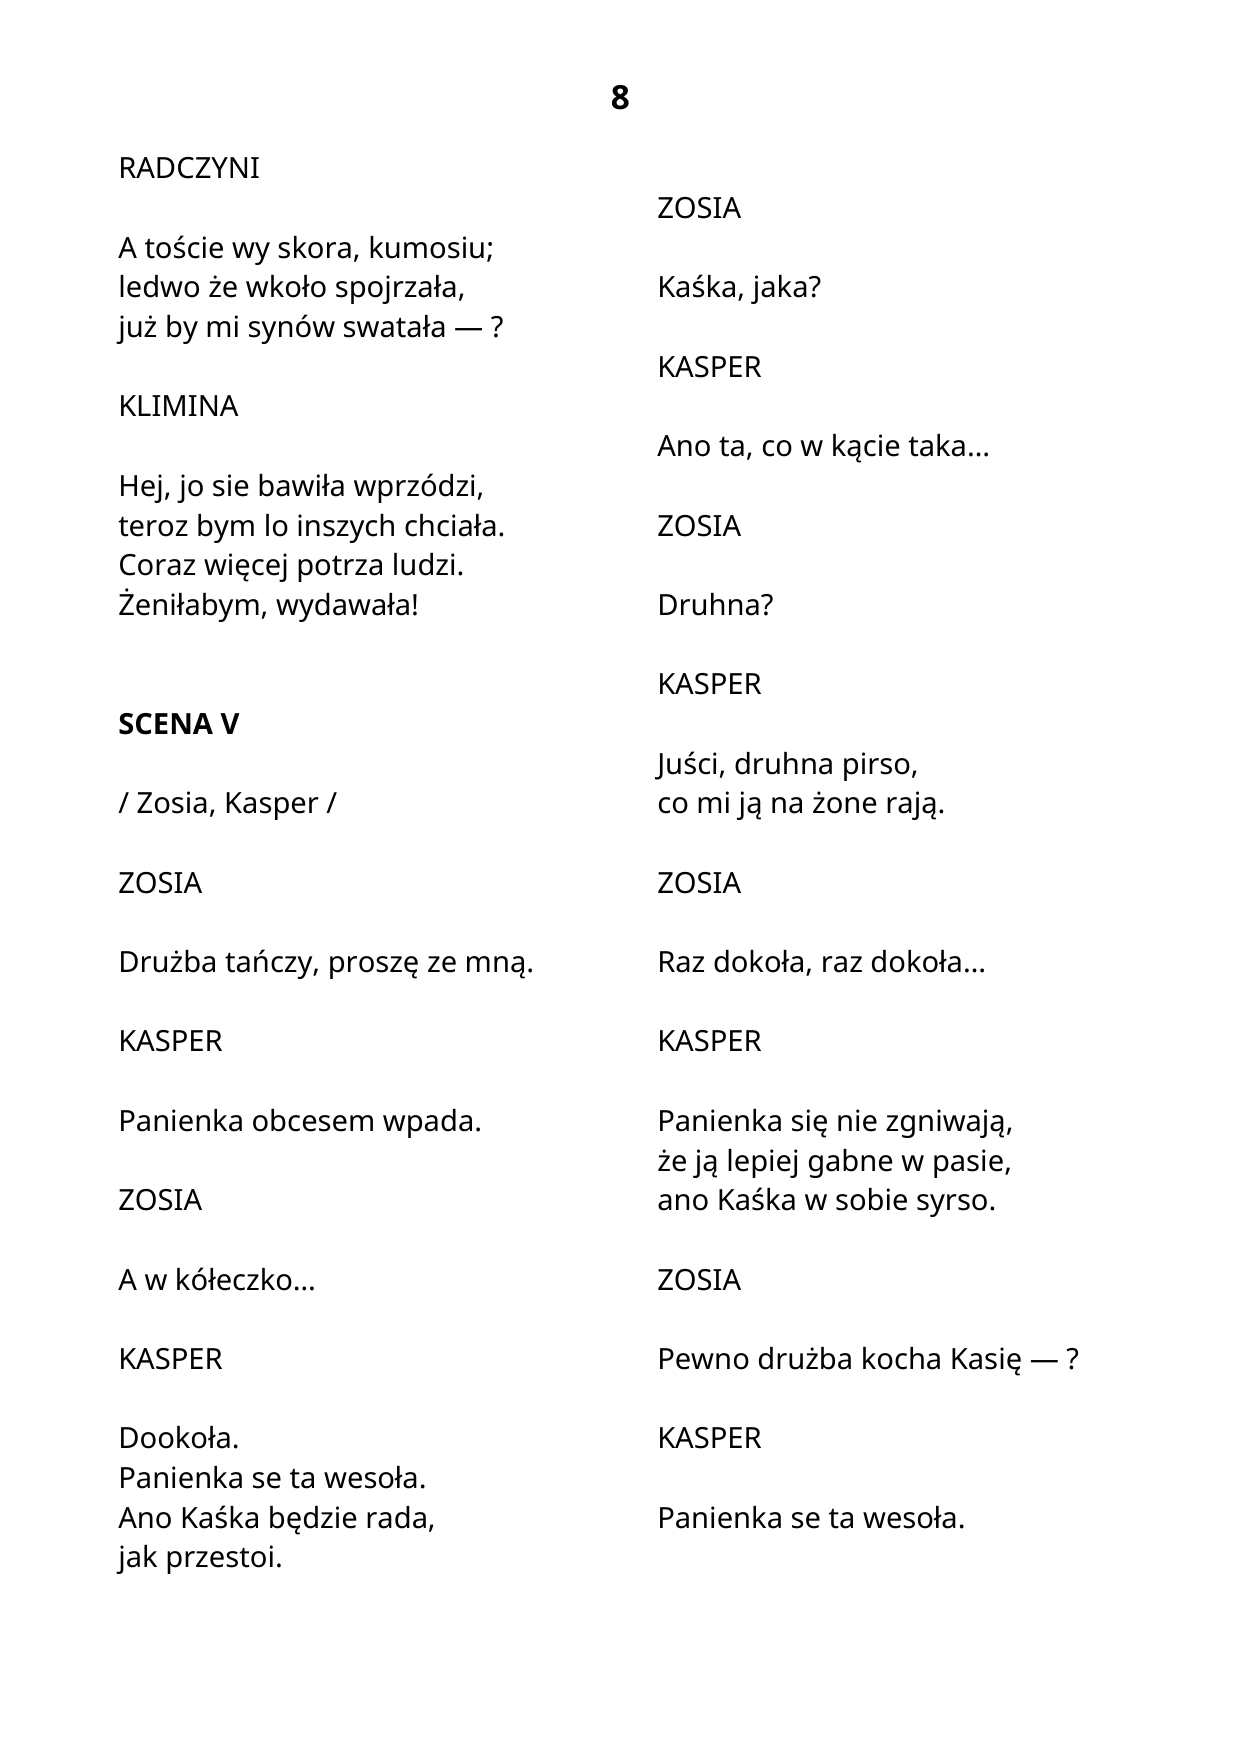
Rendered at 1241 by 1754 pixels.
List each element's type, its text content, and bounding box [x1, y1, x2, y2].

text jak przestoi. [118, 1537, 583, 1576]
text Drużba tańczy, proszę ze mną. [118, 941, 583, 981]
text KASPER [657, 1021, 1122, 1060]
text ledwo że wkoło spojrzała, [118, 267, 583, 306]
text ZOSIA [118, 862, 583, 902]
text ZOSIA [657, 862, 1122, 902]
text Hej, jo sie bawiła wprzódzi, [118, 465, 583, 505]
text RADCZYNI [118, 148, 583, 187]
text SCENA V [118, 703, 583, 743]
text ZOSIA [657, 187, 1122, 227]
text już by mi synów swatała — ? [118, 306, 583, 346]
text Ano Kaśka będzie rada, [118, 1497, 583, 1537]
text KASPER [657, 1418, 1122, 1457]
text Żeniłabym, wydawała! [118, 584, 583, 624]
text KASPER [118, 1021, 583, 1060]
text KASPER [657, 346, 1122, 386]
text ZOSIA [118, 1179, 583, 1219]
text Pewno drużba kocha Kasię — ? [657, 1338, 1122, 1378]
text A toście wy skora, kumosiu; [118, 227, 583, 267]
text Panienka się nie zgniwają, [657, 1100, 1122, 1140]
text Juści, druhna pirso, [657, 743, 1122, 783]
text ZOSIA [657, 1259, 1122, 1298]
text Raz dokoła, raz dokoła… [657, 941, 1122, 981]
text Panienka se ta wesoła. [657, 1497, 1122, 1537]
text Druhna? [657, 584, 1122, 624]
text KLIMINA [118, 386, 583, 425]
text teroz bym lo inszych chciała. [118, 505, 583, 544]
text Dookoła. [118, 1418, 583, 1457]
text Coraz więcej potrza ludzi. [118, 544, 583, 584]
text ZOSIA [657, 505, 1122, 544]
text KASPER [657, 663, 1122, 703]
text Panienka obcesem wpada. [118, 1100, 583, 1140]
text KASPER [118, 1338, 583, 1378]
text Kaśka, jaka? [657, 267, 1122, 306]
text Panienka se ta wesoła. [118, 1457, 583, 1497]
text że ją lepiej gabne w pasie, [657, 1140, 1122, 1179]
text ano Kaśka w sobie syrso. [657, 1179, 1122, 1219]
text A w kółeczko… [118, 1259, 583, 1298]
text co mi ją na żone rają. [657, 783, 1122, 822]
text / Zosia, Kasper / [118, 783, 583, 822]
text Ano ta, co w kącie taka… [657, 425, 1122, 465]
